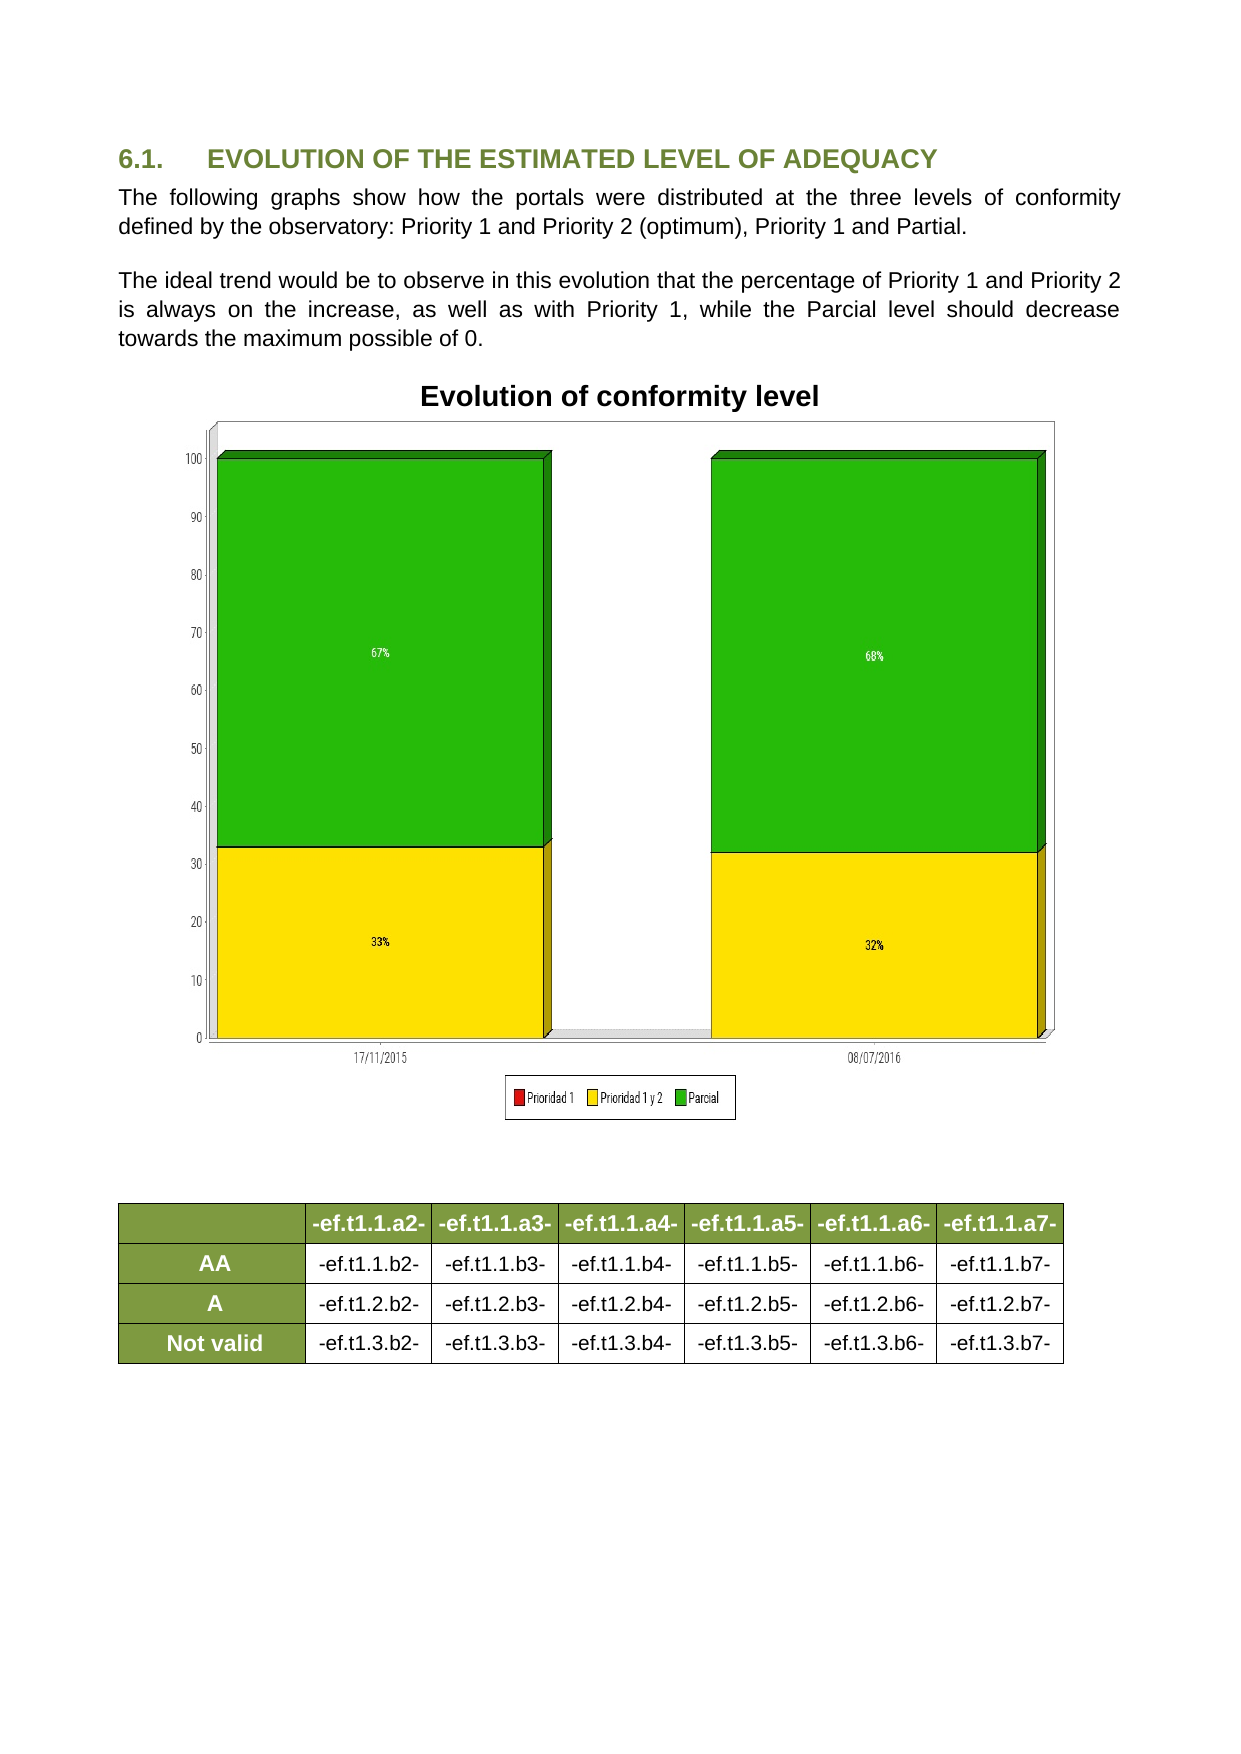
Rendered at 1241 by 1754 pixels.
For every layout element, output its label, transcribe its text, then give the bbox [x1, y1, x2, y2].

table_cell -ef.t1.2.b4- [559, 1284, 684, 1323]
table_header -ef.t1.1.a3- [432, 1204, 558, 1243]
table_cell -ef.t1.1.b3- [432, 1244, 558, 1283]
table_cell -ef.t1.3.b2- [306, 1324, 431, 1363]
table_cell A [119, 1284, 305, 1323]
picture [178, 412, 1062, 1122]
table_cell -ef.t1.1.b5- [685, 1244, 810, 1283]
table_header -ef.t1.1.a6- [811, 1204, 936, 1243]
table_cell -ef.t1.2.b2- [306, 1284, 431, 1323]
table_cell -ef.t1.2.b5- [685, 1284, 810, 1323]
text Evolution of conformity level [118, 378, 1122, 412]
table_header -ef.t1.1.a7- [937, 1204, 1063, 1243]
table_header [119, 1204, 305, 1243]
table_header -ef.t1.1.a4- [559, 1204, 684, 1243]
table_cell -ef.t1.3.b4- [559, 1324, 684, 1363]
subtitle evolution of the estimated level of adequacy [118, 143, 1122, 174]
table_cell Not valid [119, 1324, 305, 1363]
table_cell -ef.t1.1.b7- [937, 1244, 1063, 1283]
table_cell -ef.t1.1.b2- [306, 1244, 431, 1283]
table_cell -ef.t1.2.b7- [937, 1284, 1063, 1323]
table_header -ef.t1.1.a5- [685, 1204, 810, 1243]
table_cell -ef.t1.2.b3- [432, 1284, 558, 1323]
table_cell -ef.t1.1.b6- [811, 1244, 936, 1283]
table_cell -ef.t1.3.b3- [432, 1324, 558, 1363]
table_cell -ef.t1.2.b6- [811, 1284, 936, 1323]
table_cell -ef.t1.1.b4- [559, 1244, 684, 1283]
table_header -ef.t1.1.a2- [306, 1204, 431, 1243]
text The following graphs show how the portals were distributed at the three levels of conformity defined by the observatory: Priority 1 and Priority 2 (optimum), Priority 1 and Partial. [118, 184, 1122, 239]
table_cell -ef.t1.3.b5- [685, 1324, 810, 1363]
table_cell -ef.t1.3.b7- [937, 1324, 1063, 1363]
text The ideal trend would be to observe in this evolution that the percentage of Priority 1 and Priority 2 is always on the increase, as well as with Priority 1, while the Parcial level should decrease towards the maximum possible of 0. [118, 267, 1122, 351]
table_cell -ef.t1.3.b6- [811, 1324, 936, 1363]
table_cell AA [119, 1244, 305, 1283]
